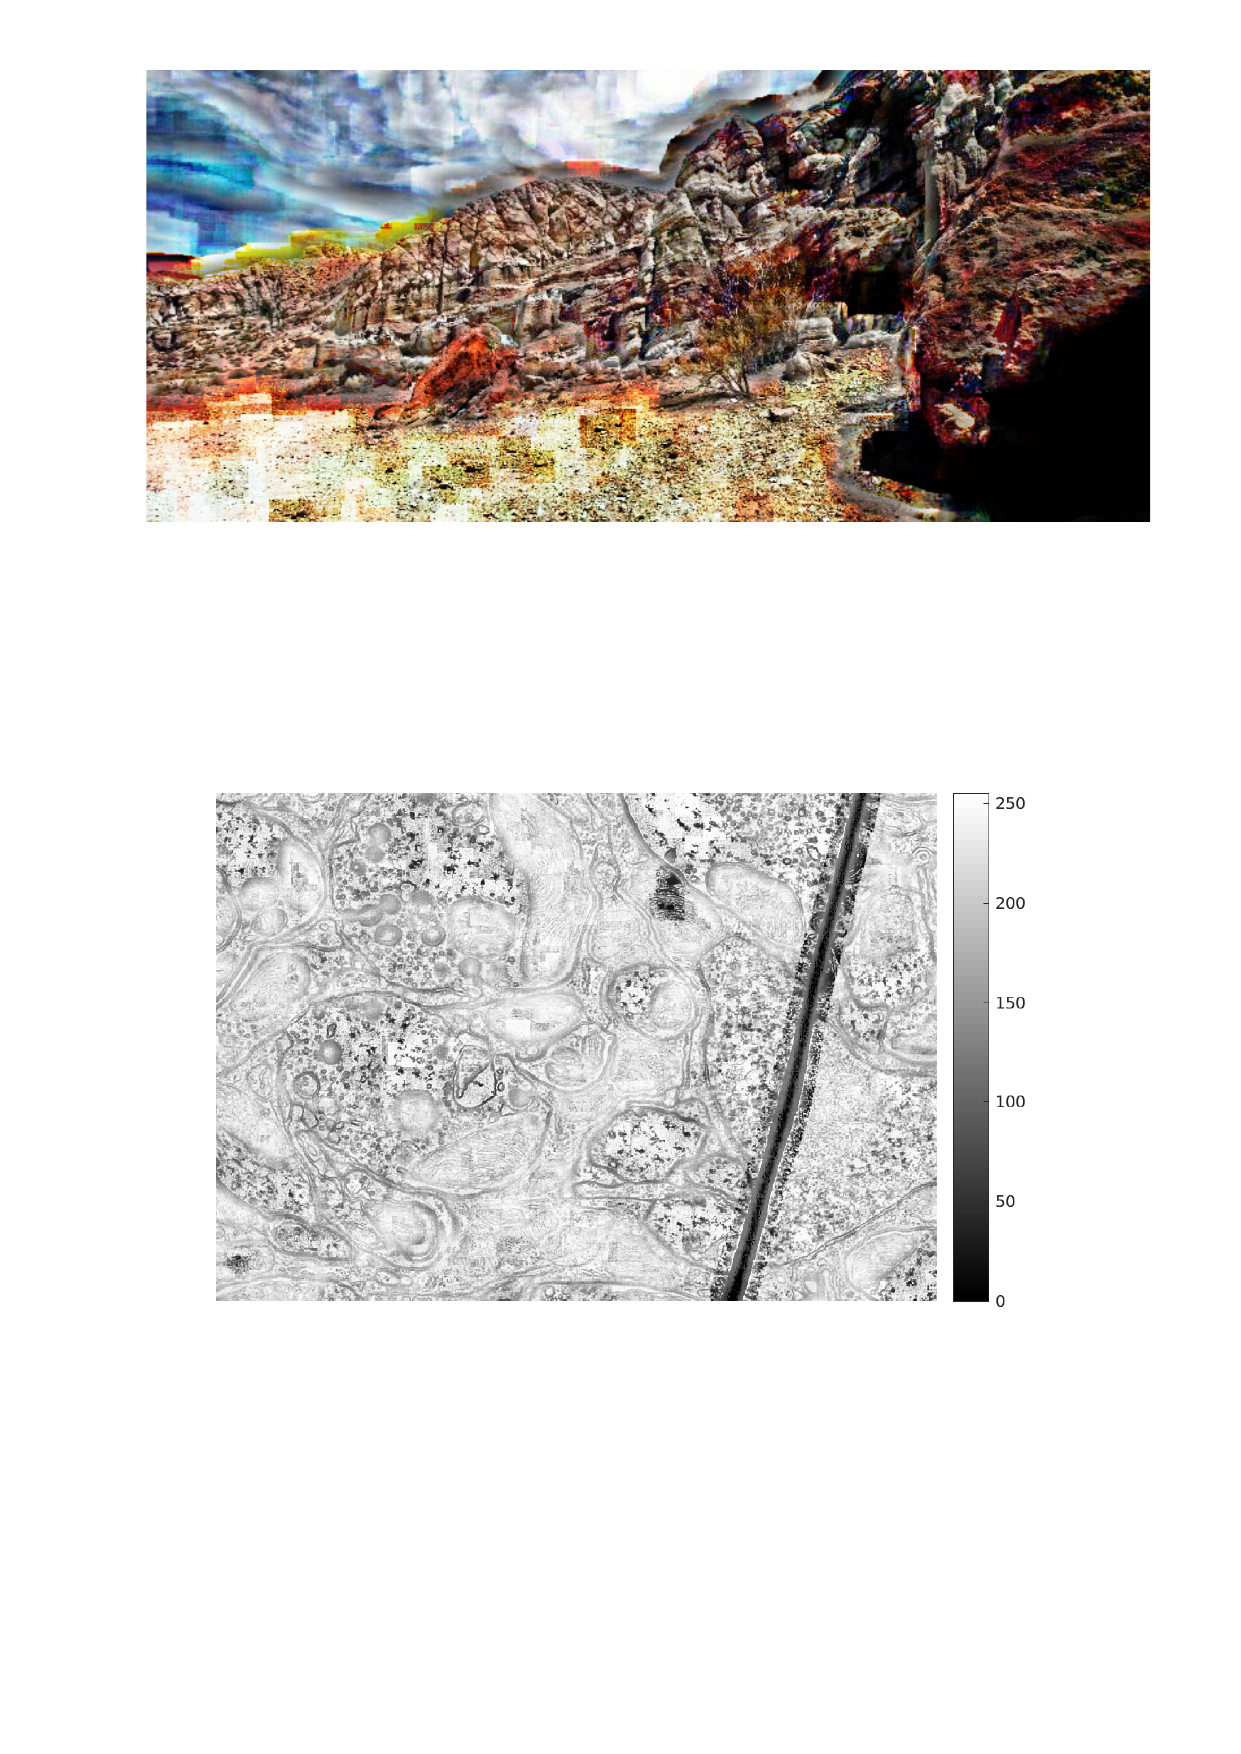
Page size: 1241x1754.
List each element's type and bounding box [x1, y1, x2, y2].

picture [118, 694, 1123, 1447]
picture [146, 70, 1151, 522]
